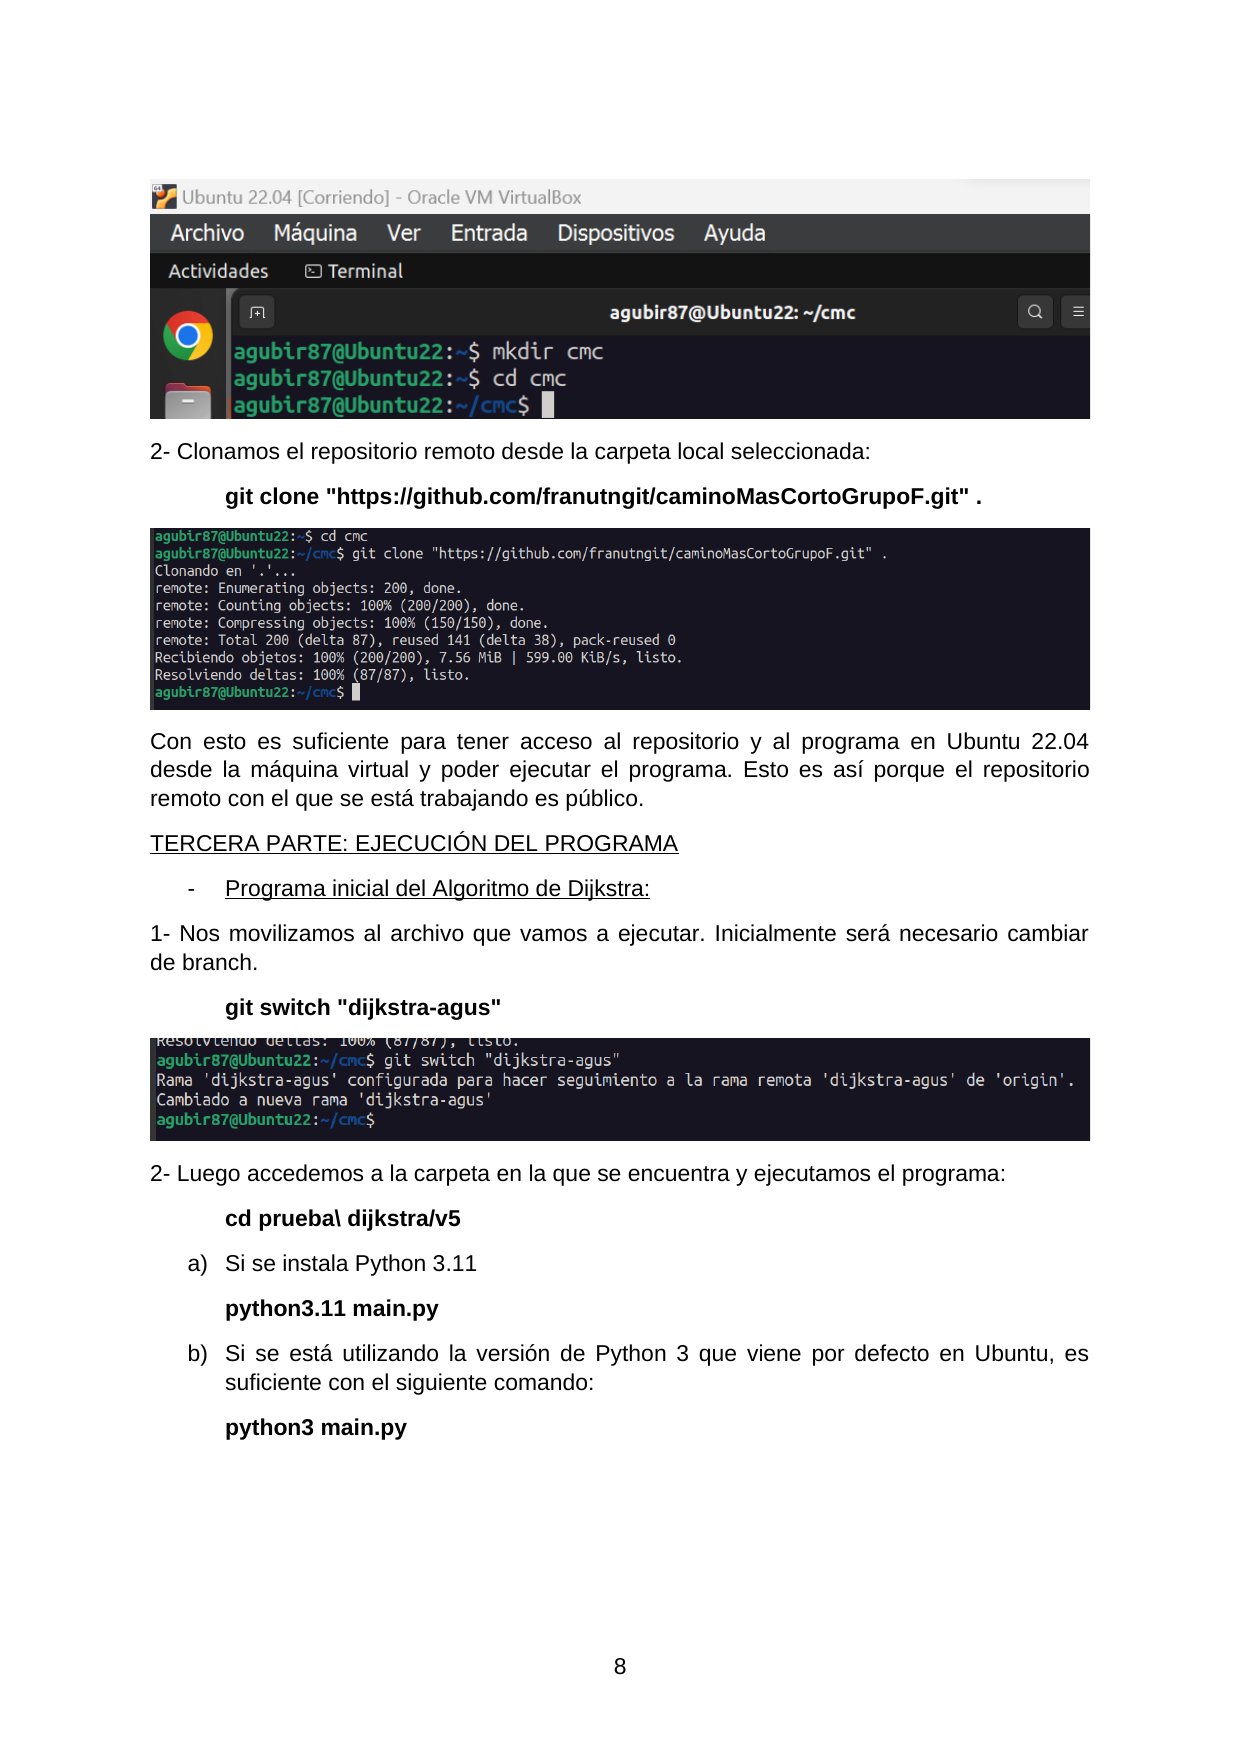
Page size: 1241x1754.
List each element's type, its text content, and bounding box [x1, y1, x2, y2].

text 1- Nos movilizamos al archivo que vamos a ejecutar. Inicialmente será necesario cambiar de branch. [150, 920, 1090, 975]
text python3 main.py [150, 1414, 1090, 1440]
text Con esto es suficiente para tener acceso al repositorio y al programa en Ubuntu 22.04 desde la máquina virtual y poder ejecutar el programa. Esto es así porque el repositorio remoto con el que se está trabajando es público. [150, 728, 1090, 811]
text cd prueba\ dijkstra/v5 [150, 1205, 1090, 1231]
picture [150, 1038, 1091, 1141]
text git clone "https://github.com/franutngit/caminoMasCortoGrupoF.git" . [150, 483, 1090, 509]
list Si se instala Python 3.11 [187, 1250, 1090, 1276]
text git switch "dijkstra-agus" [150, 994, 1090, 1020]
picture [150, 528, 1091, 710]
text python3.11 main.py [150, 1295, 1090, 1321]
list Si se está utilizando la versión de Python 3 que viene por defecto en Ubuntu, es suficiente con el siguiente comando: [187, 1340, 1090, 1395]
text 2- Clonamos el repositorio remoto desde la carpeta local seleccionada: [150, 438, 1090, 464]
picture [150, 179, 1091, 419]
text TERCERA PARTE: EJECUCIÓN DEL PROGRAMA [150, 830, 1090, 856]
text 2- Luego accedemos a la carpeta en la que se encuentra y ejecutamos el programa: [150, 1160, 1090, 1186]
list Programa inicial del Algoritmo de Dijkstra: [187, 875, 1090, 901]
